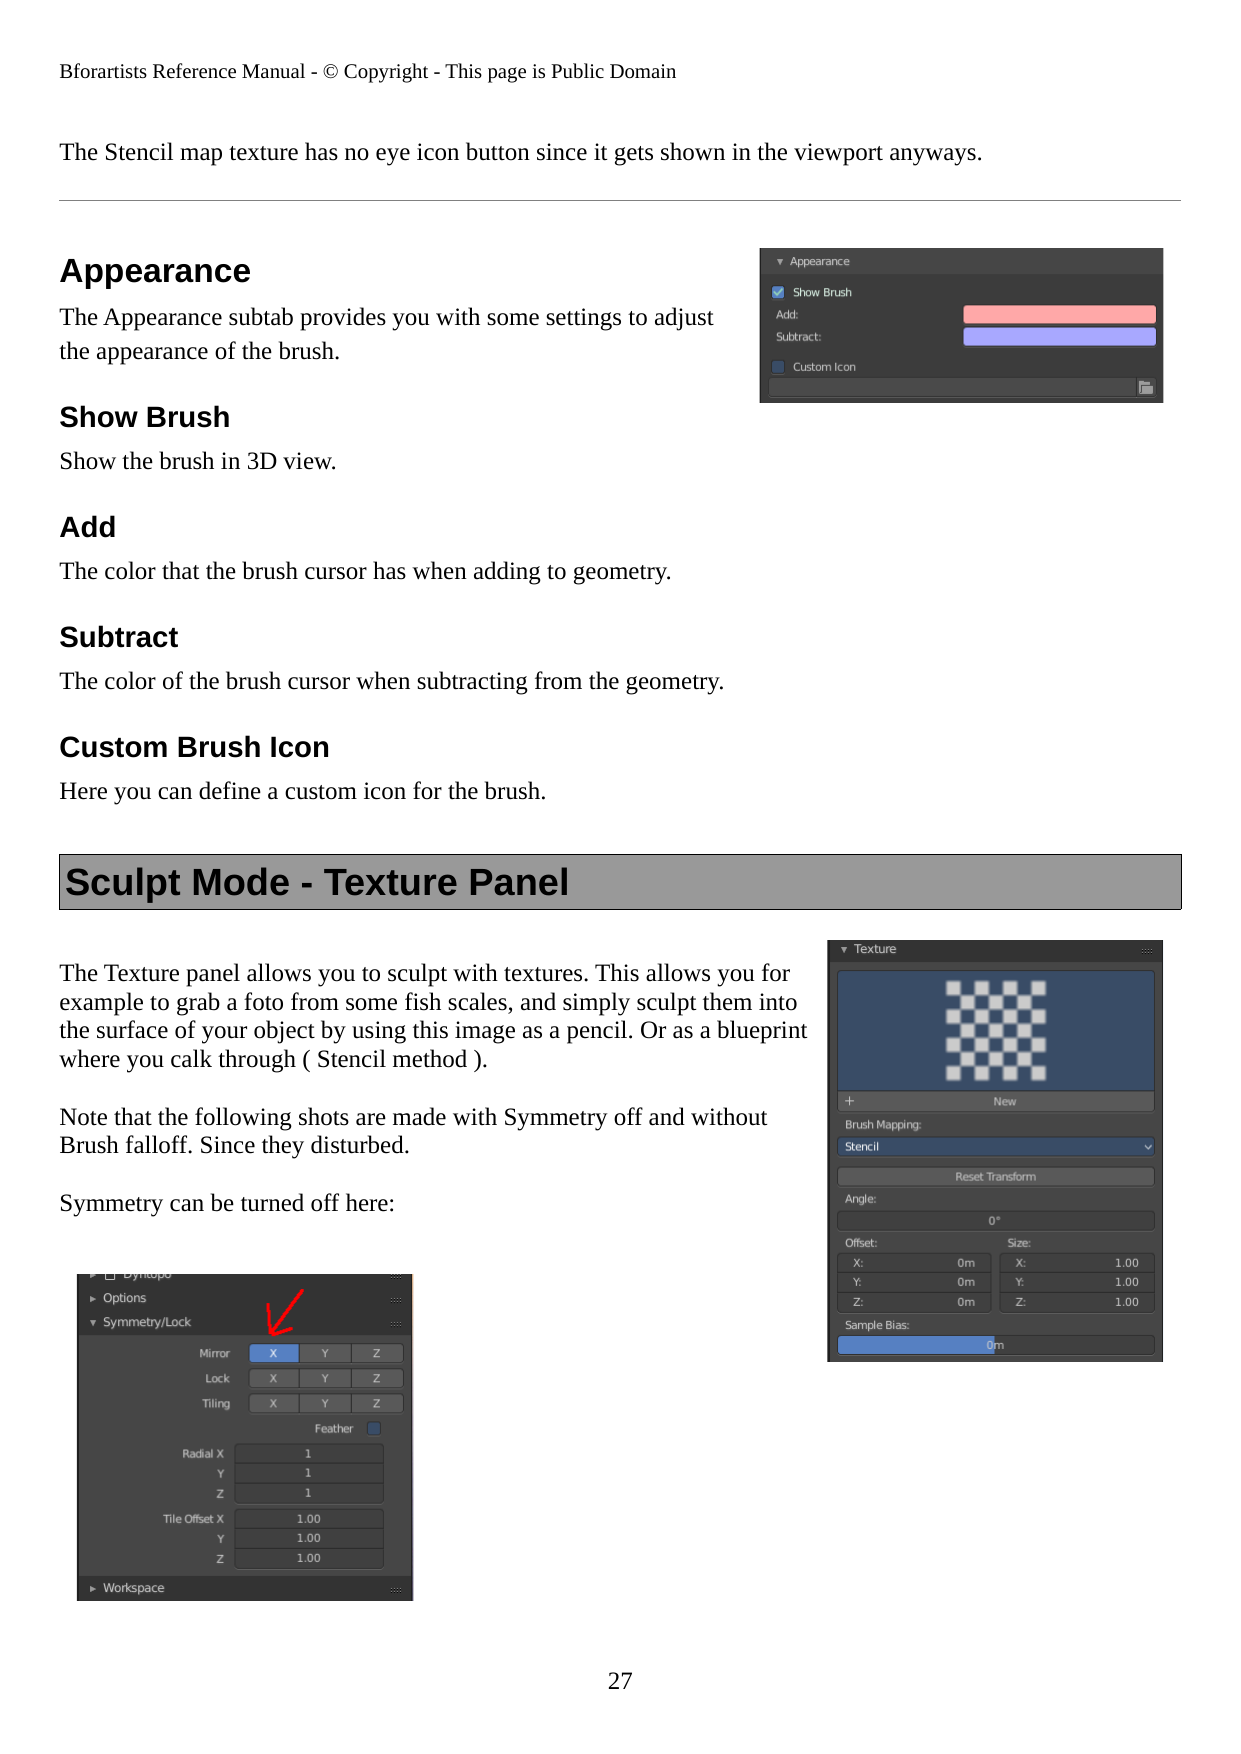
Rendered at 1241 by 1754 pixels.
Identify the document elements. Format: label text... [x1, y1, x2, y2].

picture [759, 248, 1164, 403]
text Show the brush in 3D view. [59, 446, 1181, 475]
text The Texture panel allows you to sculpt with textures. This allows you for example to grab a foto from some fish scales, and simply sculpt them into the surface of your object by using this image as a pencil. Or as a blueprint where you calk through ( Stencil method ). [59, 958, 827, 1073]
subtitle [1164, 251, 1181, 289]
subtitle Appearance [59, 251, 759, 289]
text Symmetry can be turned off here: [59, 1188, 827, 1217]
subtitle Add [59, 510, 1181, 544]
text Here you can define a custom icon for the brush. [59, 776, 1181, 805]
subtitle Show Brush [59, 400, 1181, 434]
picture [76, 1274, 414, 1601]
subtitle Subtract [59, 620, 1181, 653]
text The Appearance subtab provides you with some settings to adjust the appearance of the brush. [59, 302, 759, 365]
text The color of the brush cursor when subtracting from the geometry. [59, 666, 1181, 695]
subtitle Custom Brush Icon [59, 730, 1181, 763]
picture [827, 940, 1164, 1362]
table_header Sculpt Mode - Texture Panel [60, 855, 1181, 909]
text The Stencil map texture has no eye icon button since it gets shown in the viewport anyways. [59, 137, 1181, 165]
text Note that the following shots are made with Symmetry off and without Brush falloff. Since they disturbed. [59, 1102, 827, 1159]
text The color that the brush cursor has when adding to geometry. [59, 556, 1181, 585]
